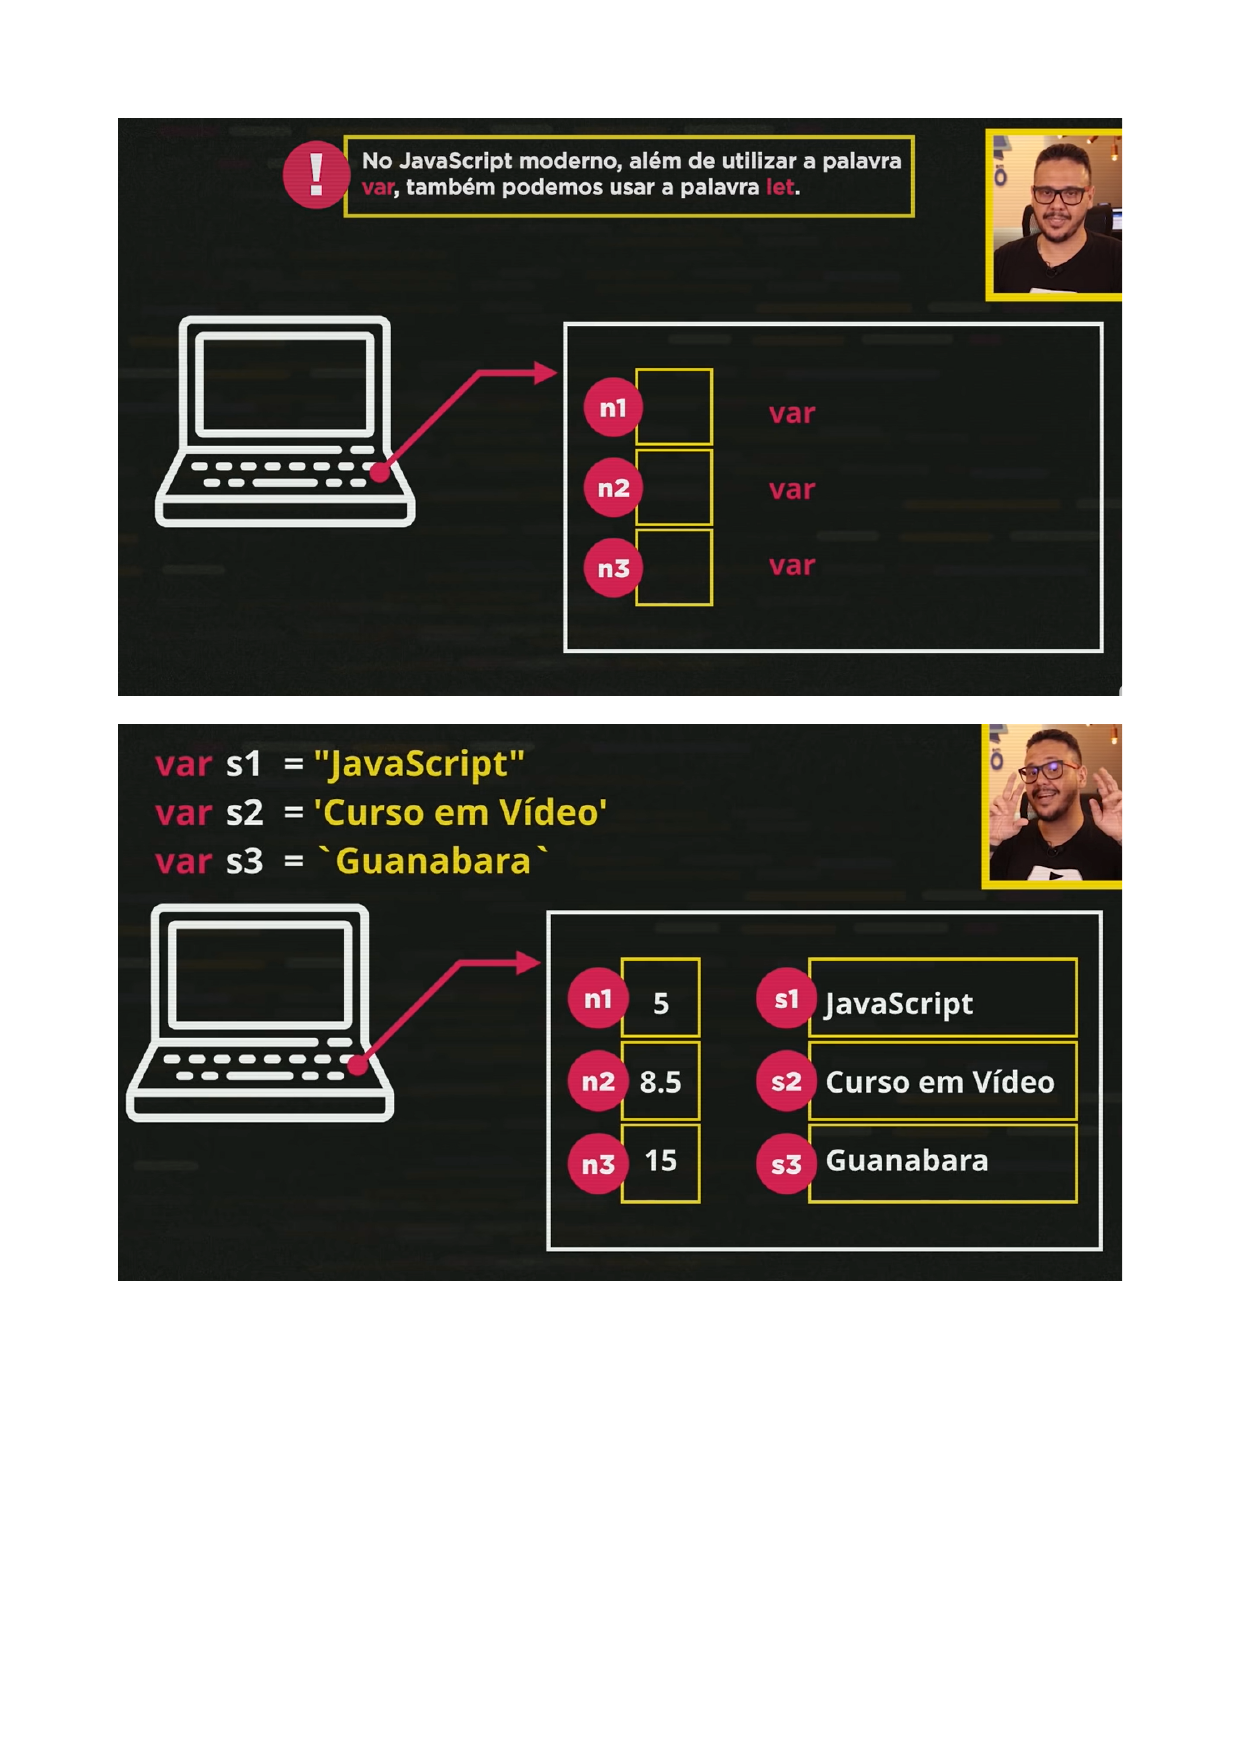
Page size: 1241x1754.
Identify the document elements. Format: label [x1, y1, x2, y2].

picture [118, 724, 1123, 1281]
picture [118, 118, 1123, 696]
